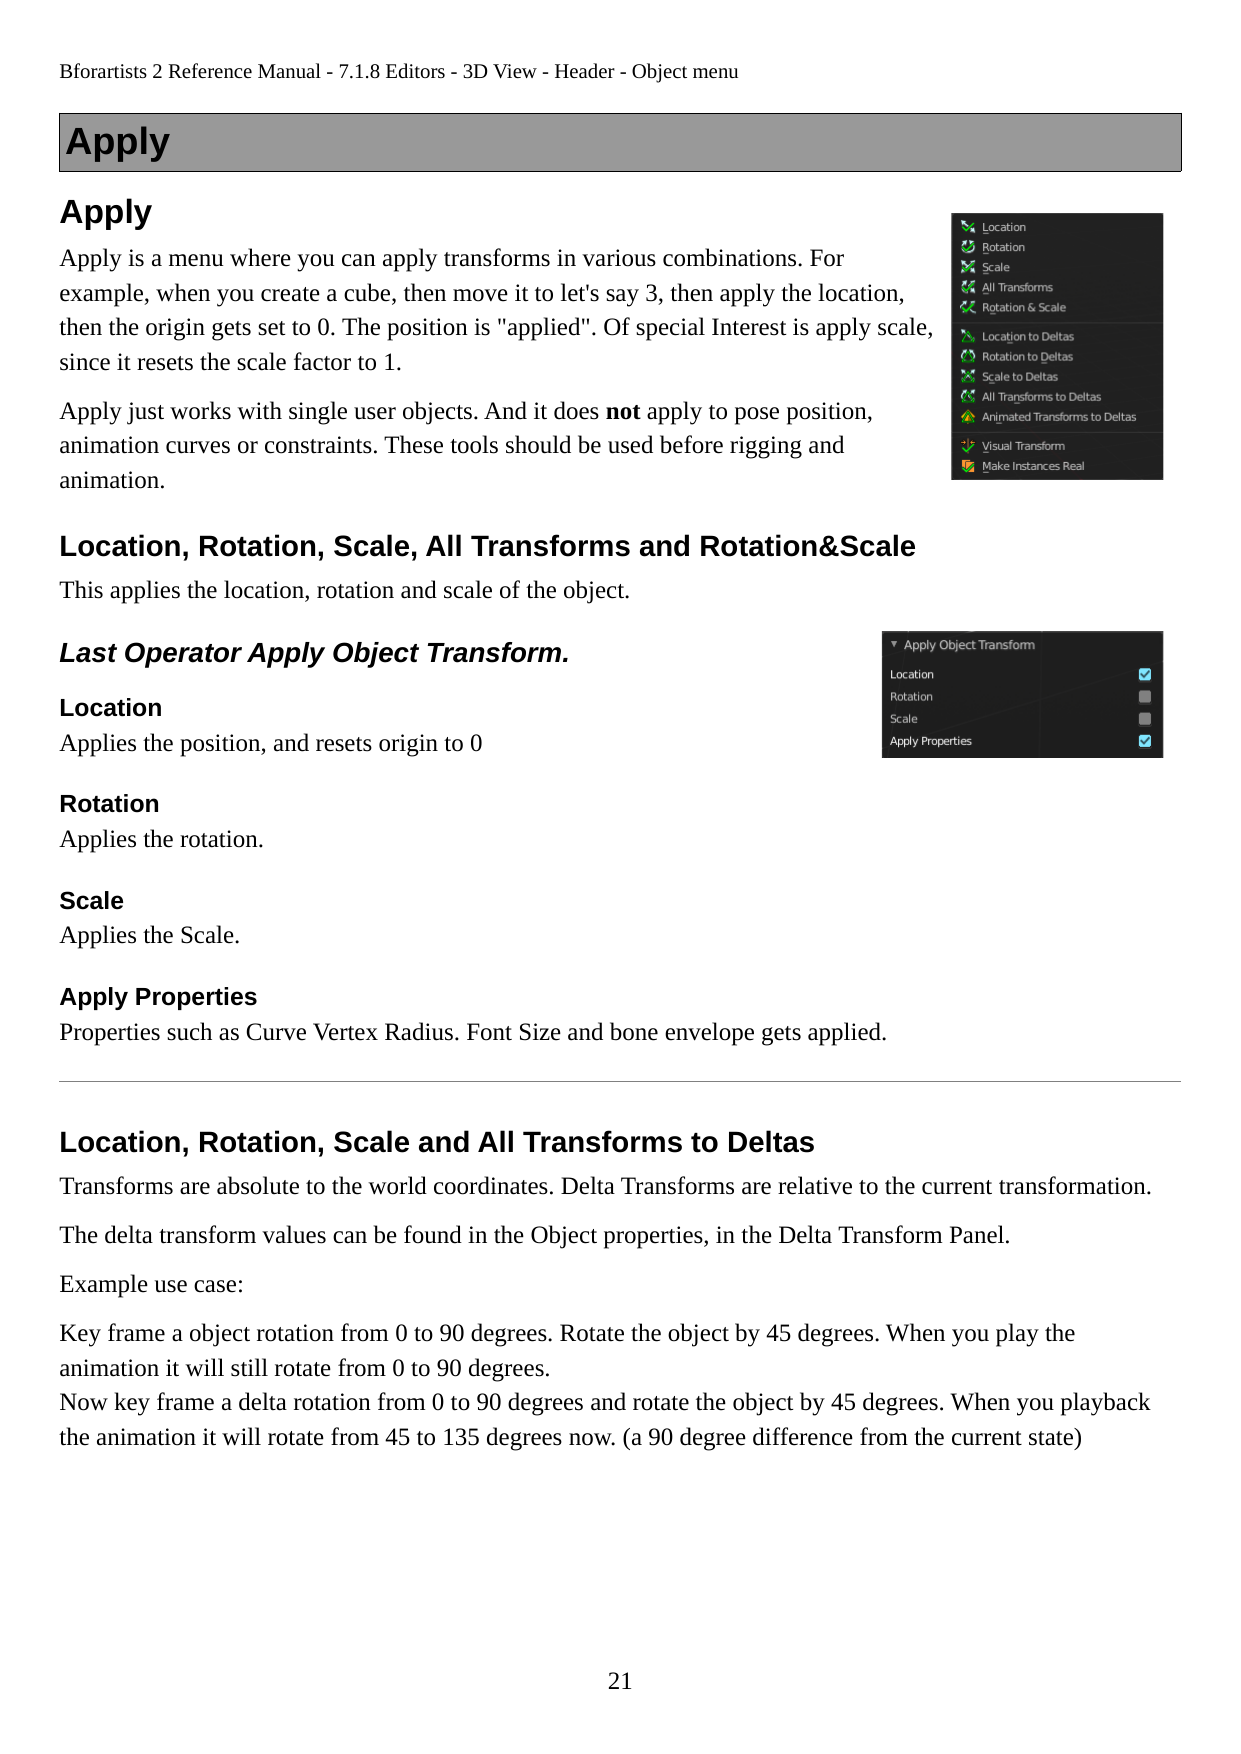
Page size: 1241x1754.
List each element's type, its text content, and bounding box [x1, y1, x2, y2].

text Apply just works with single user objects. And it does not apply to pose position, animation curves or constraints. These tools should be used before rigging and animation. [59, 396, 1181, 493]
subtitle Last Operator Apply Object Transform. [59, 636, 881, 668]
subtitle Rotation [59, 789, 1181, 818]
text Transforms are absolute to the world coordinates. Delta Transforms are relative to the current transformation. [59, 1171, 1181, 1200]
text Key frame a object rotation from 0 to 90 degrees. Rotate the object by 45 degrees. When you play the animation it will still rotate from 0 to 90 degrees. Now key frame a delta rotation from 0 to 90 degrees and rotate the object by 45 degrees. When you playback the animation it will rotate from 45 to 135 degrees now. (a 90 degree difference from the current state) [59, 1318, 1181, 1450]
subtitle Location, Rotation, Scale, All Transforms and Rotation&Scale [59, 528, 1181, 562]
text Applies the position, and resets origin to 0 [59, 728, 881, 757]
subtitle Apply [59, 192, 1181, 231]
subtitle Scale [59, 886, 1181, 914]
subtitle [1164, 693, 1181, 722]
subtitle Location, Rotation, Scale and All Transforms to Deltas [59, 1125, 1181, 1158]
text Applies the rotation. [59, 824, 1181, 853]
text Applies the Scale. [59, 921, 1181, 949]
text The delta transform values can be found in the Object properties, in the Delta Transform Panel. [59, 1220, 1181, 1249]
subtitle Apply Properties [59, 982, 1181, 1011]
table_header Apply [60, 114, 1181, 171]
text This applies the location, rotation and scale of the object. [59, 575, 1181, 603]
text Properties such as Curve Vertex Radius. Font Size and bone envelope gets applied. [59, 1017, 1181, 1046]
text Example use case: [59, 1269, 1181, 1298]
text Apply is a menu where you can apply transforms in various combinations. For example, when you create a cube, then move it to let's say 3, then apply the location, then the origin gets set to 0. The position is "applied". Of special Interest is apply scale, since it resets the scale factor to 1. [59, 243, 951, 376]
subtitle Location [59, 693, 881, 722]
picture [951, 213, 1164, 480]
picture [881, 631, 1164, 758]
